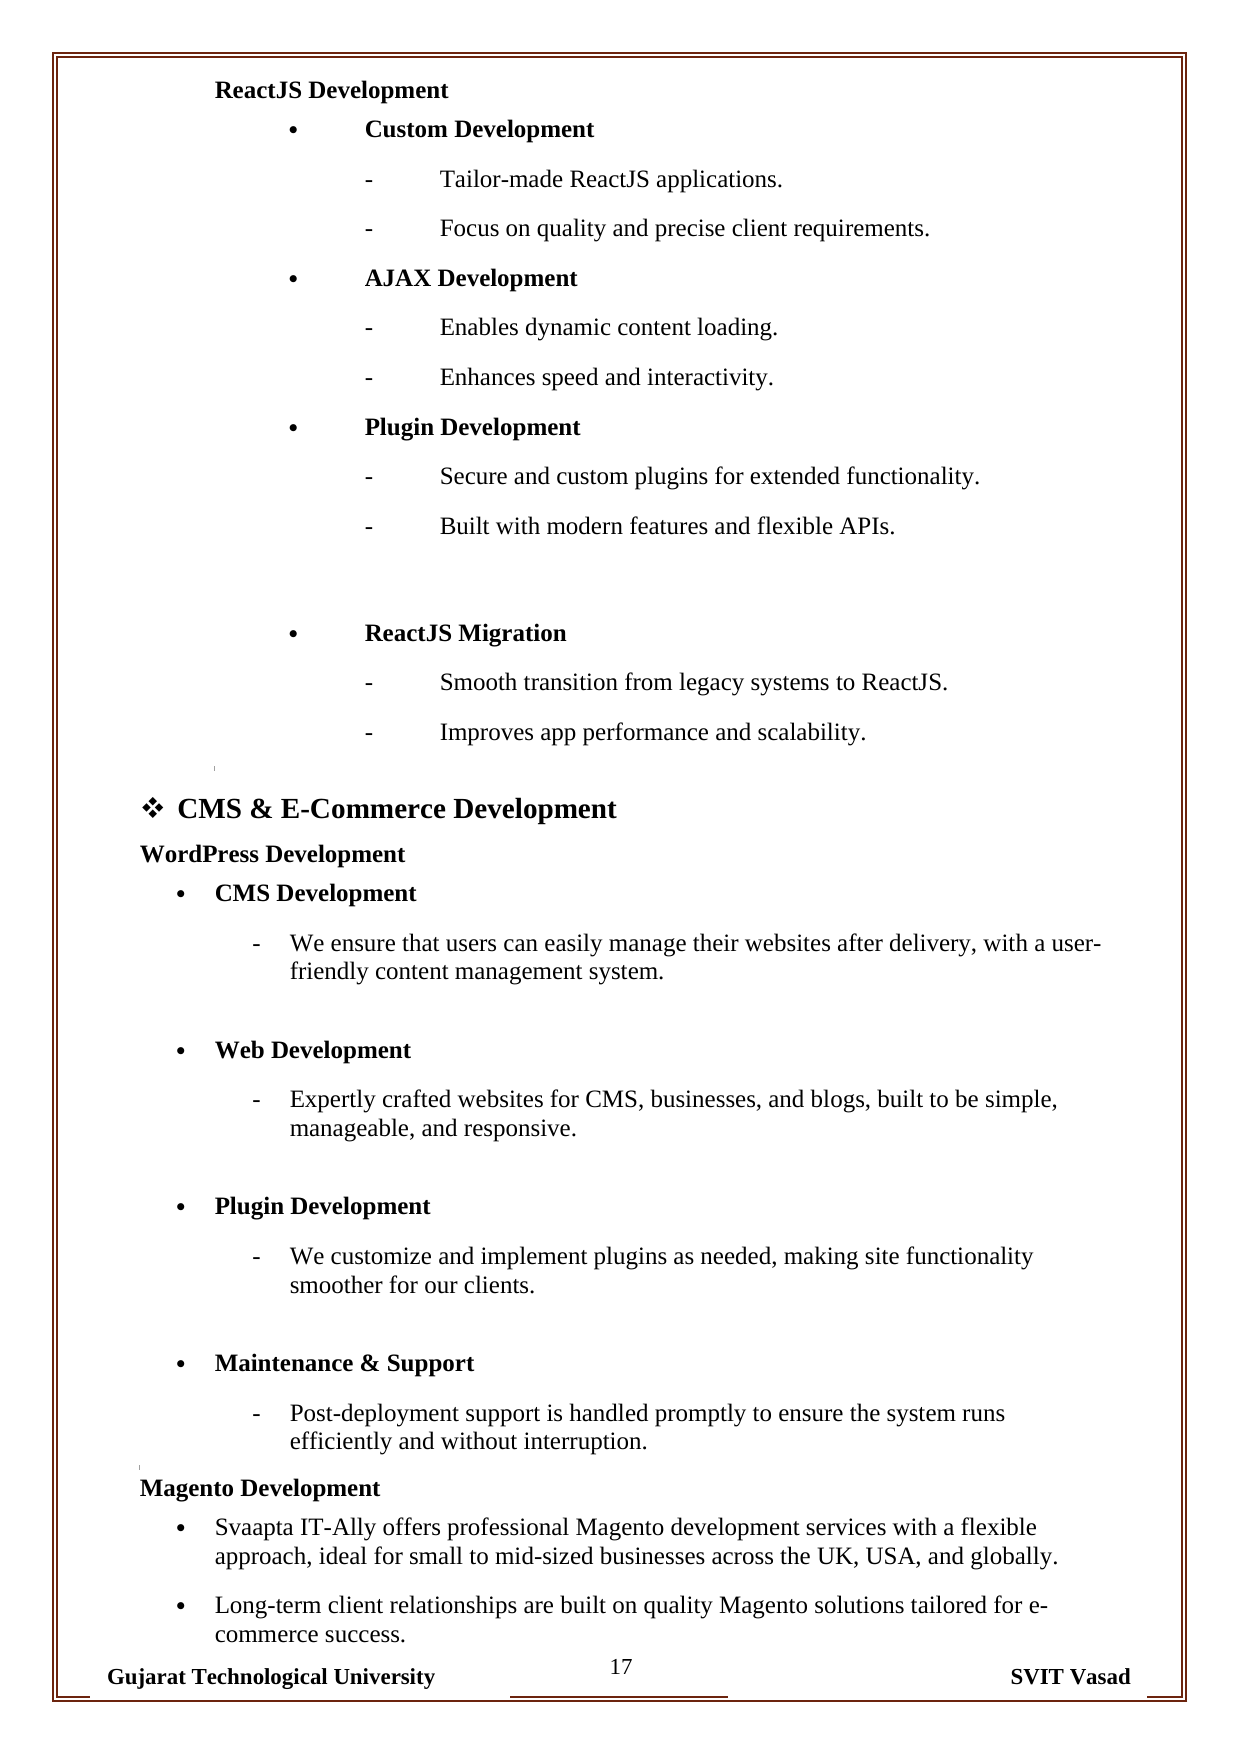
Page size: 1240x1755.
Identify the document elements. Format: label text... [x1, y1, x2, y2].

list Tailor-made ReactJS applications. [364, 164, 1102, 192]
list Enables dynamic content loading. [364, 312, 1102, 341]
list CMS & E-Commerce Development [139, 791, 1102, 824]
list CMS Development [177, 878, 1102, 907]
list We ensure that users can easily manage their websites after delivery, with a user-friendly content management system. [252, 928, 1102, 1014]
list Long-term client relationships are built on quality Magento solutions tailored for e-commerce success. [177, 1591, 1102, 1648]
list Svaapta IT-Ally offers professional Magento development services with a flexible approach, ideal for small to mid-sized businesses across the UK, USA, and globally. [177, 1512, 1102, 1570]
list Plugin Development [289, 412, 1102, 440]
list Smooth transition from legacy systems to ReactJS. [364, 667, 1102, 696]
list Improves app performance and scalability. [364, 717, 1102, 746]
list Custom Development [289, 114, 1102, 143]
list Built with modern features and flexible APIs. [364, 511, 1102, 597]
list Web Development [177, 1035, 1102, 1063]
list Enhances speed and interactivity. [364, 362, 1102, 391]
list ReactJS Migration [289, 618, 1102, 647]
list Secure and custom plugins for extended functionality. [364, 461, 1102, 490]
list Maintenance & Support [177, 1348, 1102, 1377]
list Plugin Development [177, 1191, 1102, 1220]
subtitle ReactJS Development [214, 75, 1102, 104]
list We customize and implement plugins as needed, making site functionality smoother for our clients. [252, 1241, 1102, 1327]
subtitle Magento Development [139, 1473, 1102, 1502]
list Expertly crafted websites for CMS, businesses, and blogs, built to be simple, manageable, and responsive. [252, 1084, 1102, 1171]
subtitle WordPress Development [139, 839, 1102, 868]
list AJAX Development [289, 263, 1102, 292]
list Focus on quality and precise client requirements. [364, 213, 1102, 242]
list Post-deployment support is handled promptly to ensure the system runs efficiently and without interruption. [252, 1398, 1102, 1455]
